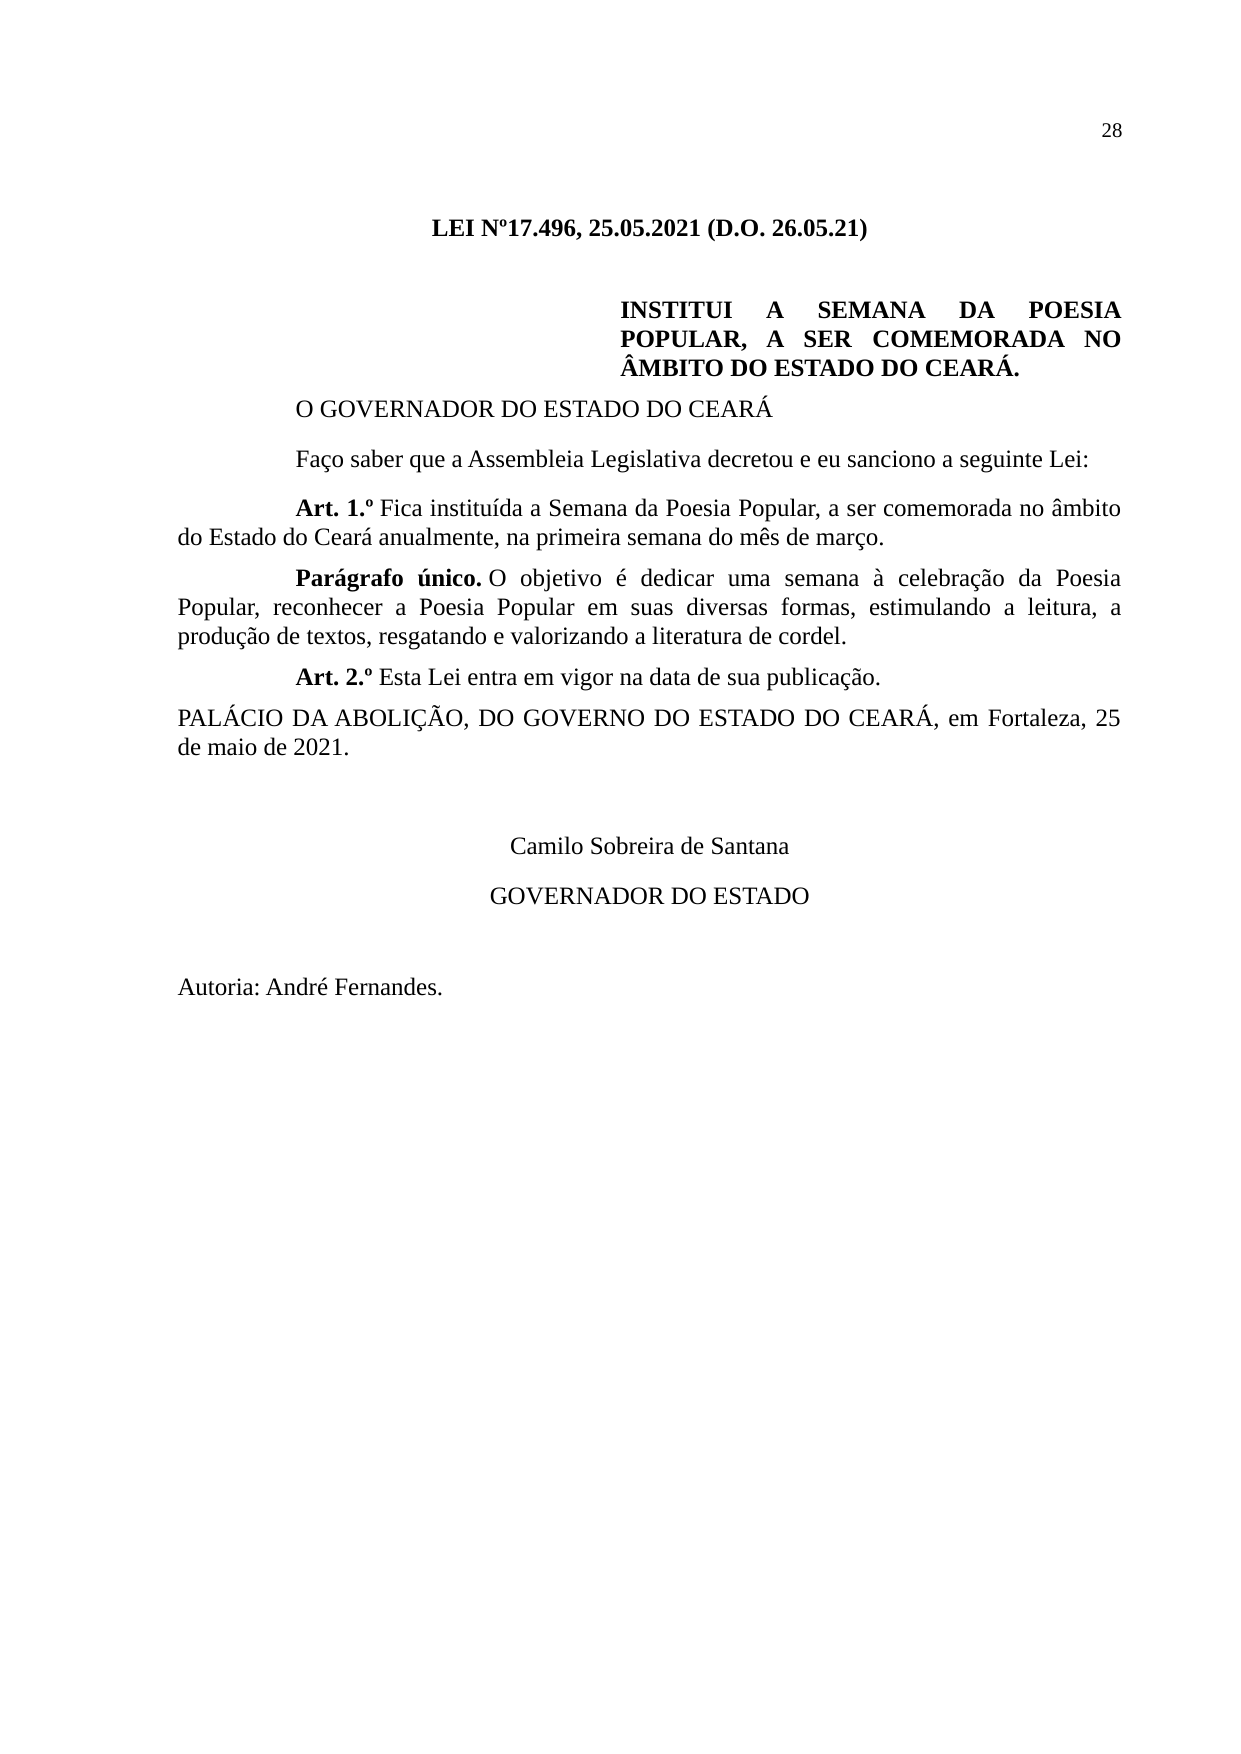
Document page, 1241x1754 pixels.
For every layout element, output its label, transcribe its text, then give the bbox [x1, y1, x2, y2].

text Faço saber que a Assembleia Legislativa decretou e eu sanciono a seguinte Lei: [177, 444, 1122, 472]
text GOVERNADOR DO ESTADO [177, 881, 1122, 909]
text Autoria: André Fernandes. [177, 972, 1122, 1000]
text Art. 1.º Fica instituída a Semana da Poesia Popular, a ser comemorada no âmbito do Estado do Ceará anualmente, na primeira semana do mês de março. [177, 493, 1122, 551]
text Camilo Sobreira de Santana [177, 831, 1122, 860]
text Art. 2.º Esta Lei entra em vigor na data de sua publicação. [177, 662, 1122, 691]
text INSTITUI A SEMANA DA POESIA POPULAR, A SER COMEMORADA NO ÂMBITO DO ESTADO DO CEARÁ. [620, 295, 1122, 382]
text Parágrafo único. O objetivo é dedicar uma semana à celebração da Poesia Popular, reconhecer a Poesia Popular em suas diversas formas, estimulando a leitura, a produção de textos, resgatando e valorizando a literatura de cordel. [177, 563, 1122, 649]
text LEI Nº17.496, 25.05.2021 (D.O. 26.05.21) [177, 213, 1122, 242]
text PALÁCIO DA ABOLIÇÃO, DO GOVERNO DO ESTADO DO CEARÁ, em Fortaleza, 25 de maio de 2021. [177, 703, 1122, 761]
text O GOVERNADOR DO ESTADO DO CEARÁ [295, 394, 1122, 423]
